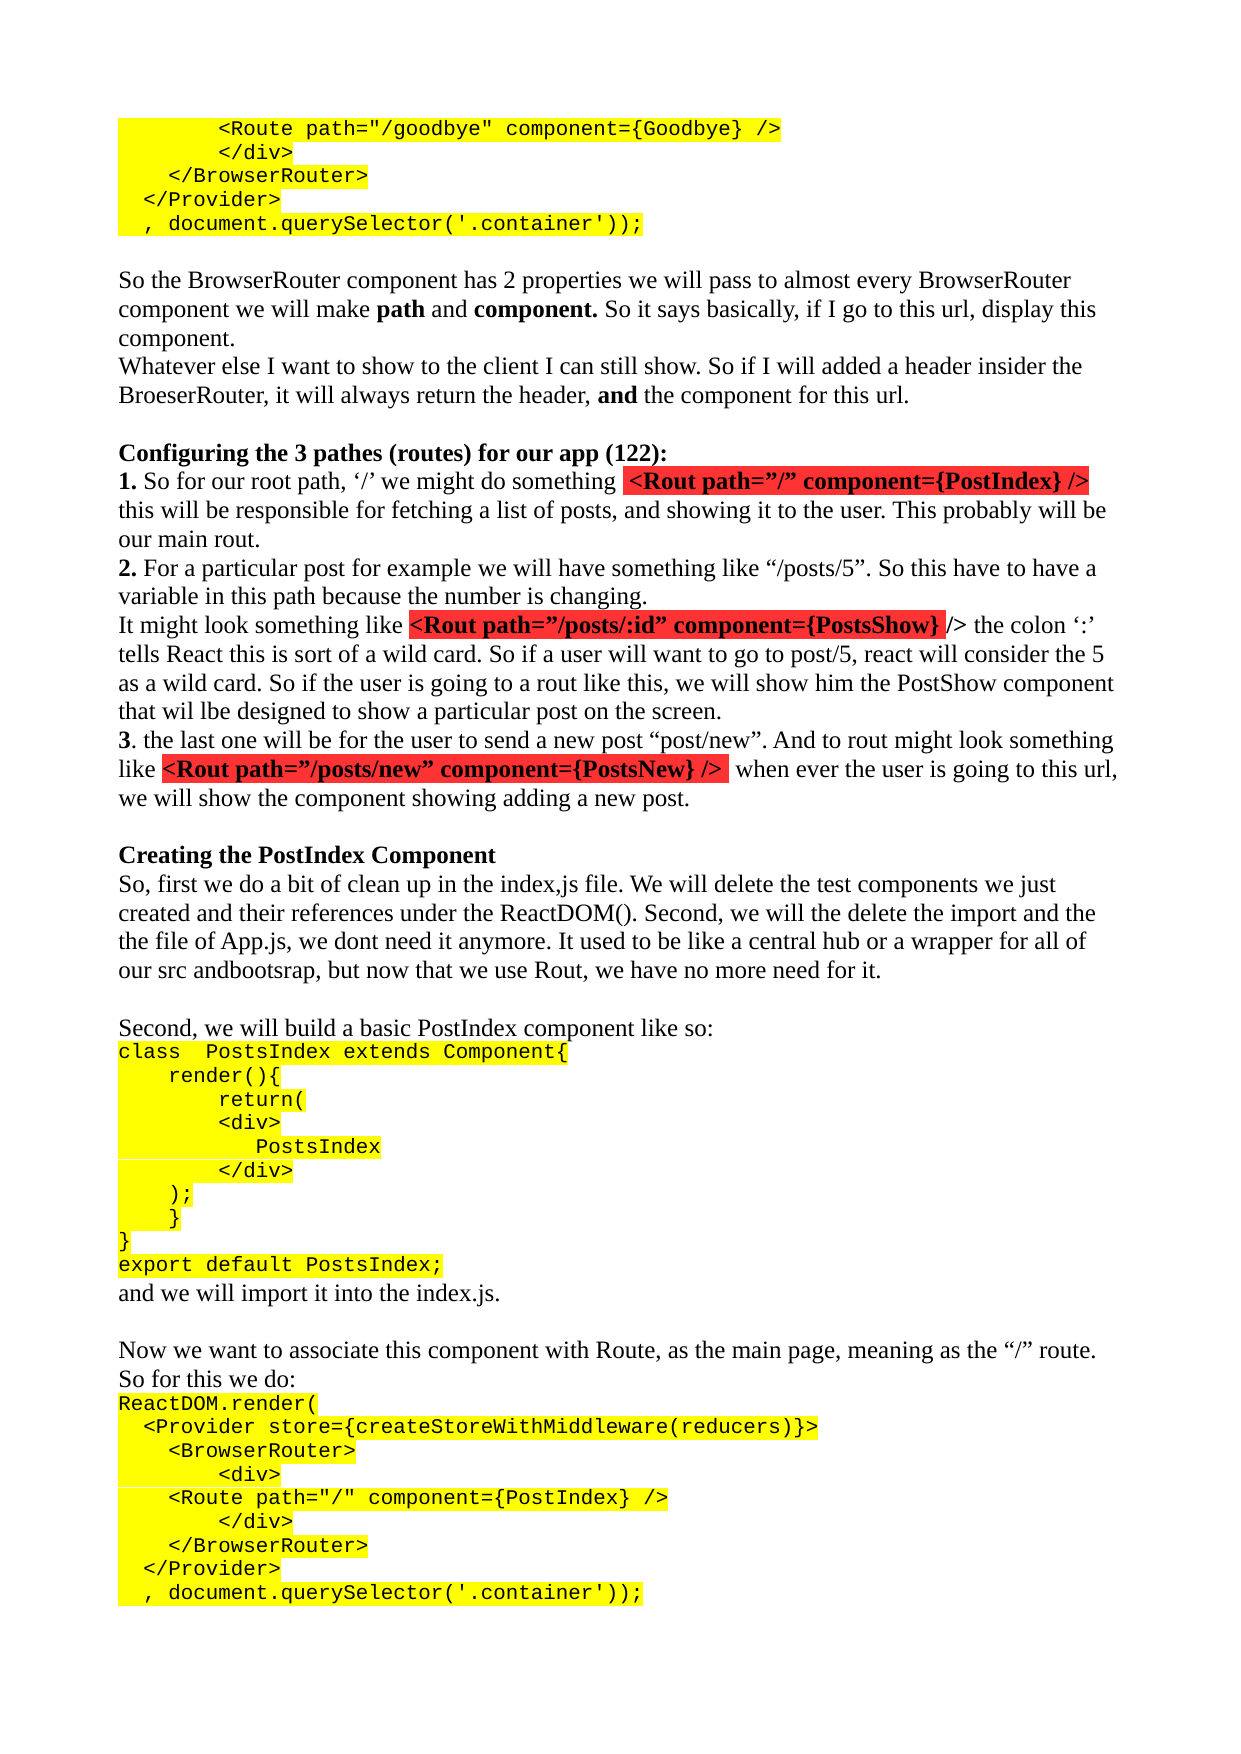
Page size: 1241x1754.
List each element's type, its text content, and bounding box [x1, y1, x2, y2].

text PostsIndex [118, 1136, 1122, 1159]
text Creating the PostIndex Component [118, 840, 1122, 869]
text So, first we do a bit of clean up in the index,js file. We will delete the test components we just created and their references under the ReactDOM(). Second, we will the delete the import and the the file of App.js, we dont need it anymore. It used to be like a central hub or a wrapper for all of our src andbootsrap, but now that we use Rout, we have no more need for it. [118, 869, 1122, 984]
text Now we want to associate this component with Route, as the main page, meaning as the “/” route. So for this we do: [118, 1335, 1122, 1393]
text , document.querySelector('.container')); [118, 213, 1122, 236]
text <BrowserRouter> [118, 1440, 1122, 1464]
text render(){ [118, 1065, 1122, 1089]
text ReactDOM.render( [118, 1393, 1122, 1416]
text </Provider> [118, 189, 1122, 213]
text 3. the last one will be for the user to send a new post “post/new”. And to rout might look something like <Rout path=”/posts/new” component={PostsNew} /> when ever the user is going to this url, we will show the component showing adding a new post. [118, 725, 1122, 811]
text It might look something like <Rout path=”/posts/:id” component={PostsShow} /> the colon ‘:’ tells React this is sort of a wild card. So if a user will want to go to post/5, react will consider the 5 as a wild card. So if the user is going to a rout like this, we will show him the PostShow component that wil lbe designed to show a particular post on the screen. [118, 610, 1122, 725]
text 2. For a particular post for example we will have something like “/posts/5”. So this have to have a variable in this path because the number is changing. [118, 553, 1122, 610]
text } [118, 1207, 1122, 1231]
text <div> [118, 1112, 1122, 1136]
text } [118, 1231, 1122, 1254]
text class PostsIndex extends Component{ [118, 1041, 1122, 1065]
text <Provider store={createStoreWithMiddleware(reducers)}> [118, 1416, 1122, 1440]
text Second, we will build a basic PostIndex component like so: [118, 1013, 1122, 1041]
text </BrowserRouter> [118, 165, 1122, 189]
text <Route path="/goodbye" component={Goodbye} /> [118, 118, 1122, 142]
text , document.querySelector('.container')); [118, 1582, 1122, 1606]
text and we will import it into the index.js. [118, 1278, 1122, 1307]
text return( [118, 1089, 1122, 1112]
text So the BrowserRouter component has 2 properties we will pass to almost every BrowserRouter component we will make path and component. So it says basically, if I go to this url, display this component. [118, 265, 1122, 351]
text </div> [118, 1159, 1122, 1183]
text </div> [118, 1511, 1122, 1535]
text </Provider> [118, 1558, 1122, 1582]
text ); [118, 1183, 1122, 1207]
text export default PostsIndex; [118, 1254, 1122, 1278]
text </div> [118, 142, 1122, 165]
text </BrowserRouter> [118, 1535, 1122, 1558]
text <div> [118, 1464, 1122, 1487]
text Configuring the 3 pathes (routes) for our app (122): [118, 438, 1122, 466]
text <Route path="/" component={PostIndex} /> [118, 1487, 1122, 1511]
text 1. So for our root path, ‘/’ we might do something <Rout path=”/” component={PostIndex} /> this will be responsible for fetching a list of posts, and showing it to the user. This probably will be our main rout. [118, 466, 1122, 553]
text Whatever else I want to show to the client I can still show. So if I will added a header insider the BroeserRouter, it will always return the header, and the component for this url. [118, 351, 1122, 409]
